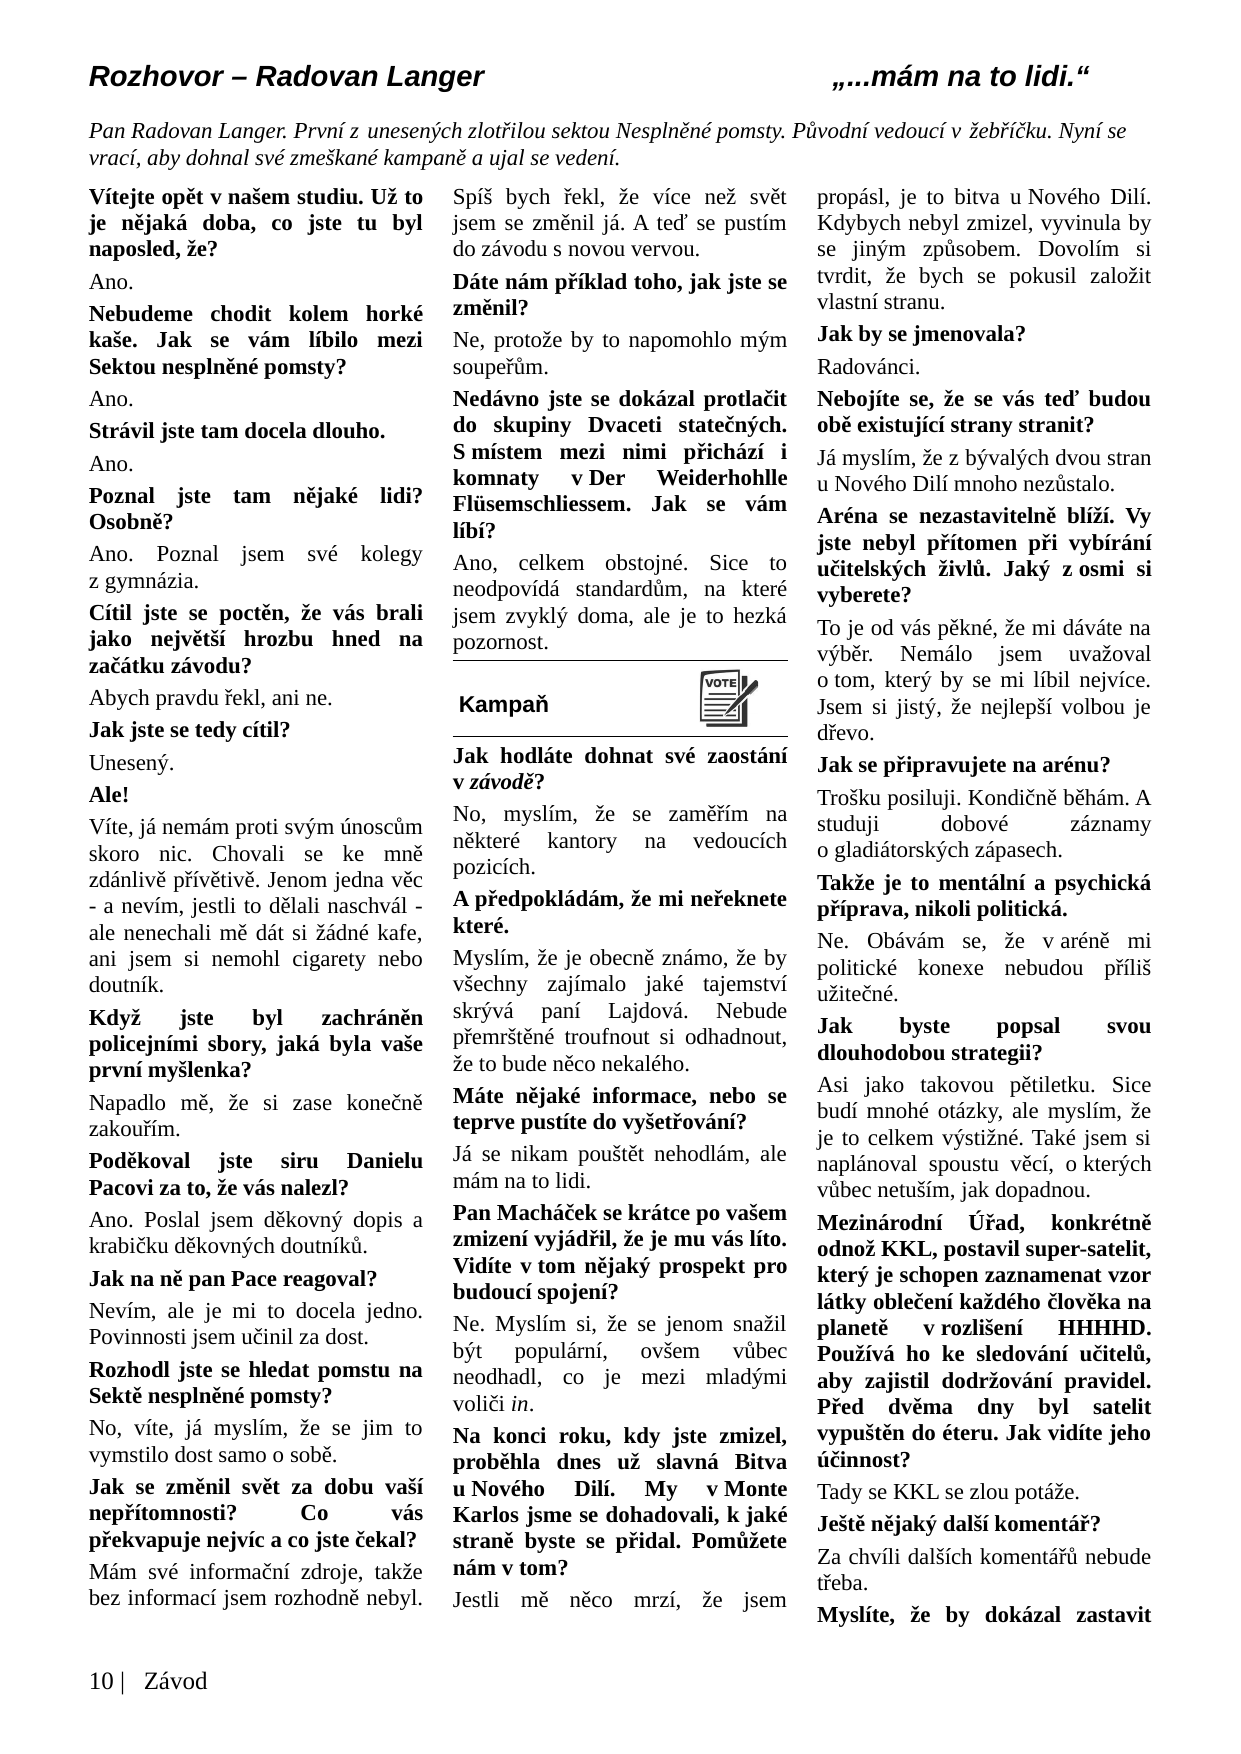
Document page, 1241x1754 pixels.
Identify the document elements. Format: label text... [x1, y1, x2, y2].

text Ne. Obávám se, že v aréně mi politické konexe nebudou příliš užitečné. [817, 927, 1152, 1006]
text Já se nikam pouštět nehodlám, ale mám na to lidi. [453, 1141, 787, 1193]
text Napadlo mě, že si zase konečně zakouřím. [88, 1089, 423, 1141]
text Radovánci. [817, 353, 1152, 379]
text Trošku posiluji. Kondičně běhám. A studuji dobové záznamy o gladiátorských zápasech. [817, 784, 1152, 863]
text No, víte, já myslím, že se jim to vymstilo dost samo o sobě. [88, 1414, 423, 1467]
table_header Kampaň [453, 661, 787, 736]
text Dáte nám příklad toho, jak jste se změnil? [453, 268, 787, 320]
text Já myslím, že z bývalých dvou stran u Nového Dilí mnoho nezůstalo. [817, 444, 1152, 496]
text Ano. [88, 268, 423, 294]
text Nebudeme chodit kolem horké kaše. Jak se vám líbilo mezi Sektou nesplněné pomsty? [88, 300, 423, 379]
text Jak by se jmenovala? [817, 320, 1152, 347]
text Asi jako takovou pětiletku. Sice budí mnohé otázky, ale myslím, že je to celkem výstižné. Také jsem si naplánoval spoustu věcí, o kterých vůbec netuším, jak dopadnou. [817, 1071, 1152, 1203]
text Spíš bych řekl, že více než svět jsem se změnil já. A teď se pustím do závodu s novou vervou. [453, 183, 787, 262]
text Myslíte, že by dokázal zastavit [817, 1601, 1152, 1628]
text A předpokládám, že mi neřeknete které. [453, 886, 787, 938]
text Rozhodl jste se hledat pomstu na Sektě nesplněné pomsty? [88, 1356, 423, 1408]
text Pan Radovan Langer. První z unesených zlotřilou sektou Nesplněné pomsty. Původní vedoucí v žebříčku. Nyní se vrací, aby dohnal své zmeškané kampaně a ujal se vedení. [88, 117, 1152, 170]
text Mezinárodní Úřad, konkrétně odnož KKL, postavil super-satelit, který je schopen zaznamenat vzor látky oblečení každého člověka na planetě v rozlišení HHHHD. Používá ho ke sledování učitelů, aby zajistil dodržování pravidel. Před dvěma dny byl satelit vypuštěn do éteru. Jak vidíte jeho účinnost? [817, 1209, 1152, 1472]
text Máte nějaké informace, nebo se teprve pustíte do vyšetřování? [453, 1082, 787, 1134]
text Poznal jste tam nějaké lidi? Osobně? [88, 482, 423, 534]
text Když jste byl zachráněn policejními sbory, jaká byla vaše první myšlenka? [88, 1004, 423, 1083]
text Ano. [88, 449, 423, 476]
text Tady se KKL se zlou potáže. [817, 1478, 1152, 1504]
subtitle Rozhovor – Radovan Langer „...mám na to lidi.“ [88, 59, 1152, 93]
text Poděkoval jste siru Danielu Pacovi za to, že vás nalezl? [88, 1147, 423, 1200]
text Jak se připravujete na arénu? [817, 751, 1152, 778]
text Vítejte opět v našem studiu. Už to je nějaká doba, co jste tu byl naposled, že? [88, 183, 423, 262]
text Víte, já nemám proti svým únoscům skoro nic. Chovali se ke mně zdánlivě přívětivě. Jenom jedna věc - a nevím, jestli to dělali naschvál - ale nenechali mě dát si žádné kafe, ani jsem si nemohl cigarety nebo doutník. [88, 813, 423, 998]
text Za chvíli dalších komentářů nebude třeba. [817, 1543, 1152, 1595]
text Aréna se nezastavitelně blíží. Vy jste nebyl přítomen při vybírání učitelských živlů. Jaký z osmi si vyberete? [817, 502, 1152, 608]
text Mám své informační zdroje, takže bez informací jsem rozhodně nebyl. [88, 1558, 423, 1611]
text Ano. Poslal jsem děkovný dopis a krabičku děkovných doutníků. [88, 1206, 423, 1259]
picture [699, 668, 759, 728]
text Jak jste se tedy cítil? [88, 716, 423, 743]
text Jestli mě něco mrzí, že jsem [453, 1586, 787, 1612]
text Ne. Myslím si, že se jenom snažil být populární, ovšem vůbec neodhadl, co je mezi mladými voliči in. [453, 1311, 787, 1416]
text Takže je to mentální a psychická příprava, nikoli politická. [817, 869, 1152, 921]
text Unesený. [88, 749, 423, 775]
text Strávil jste tam docela dlouho. [88, 417, 423, 444]
text propásl, je to bitva u Nového Dilí. Kdybych nebyl zmizel, vyvinula by se jiným způsobem. Dovolím si tvrdit, že bych se pokusil založit vlastní stranu. [817, 183, 1152, 314]
text No, myslím, že se zaměřím na některé kantory na vedoucích pozicích. [453, 801, 787, 879]
text Nedávno jste se dokázal protlačit do skupiny Dvaceti statečných. S místem mezi nimi přichází i komnaty v Der Weiderhohlle Flüsemschliessem. Jak se vám líbí? [453, 385, 787, 543]
text Nebojíte se, že se vás teď budou obě existující strany stranit? [817, 385, 1152, 438]
text Na konci roku, kdy jste zmizel, proběhla dnes už slavná Bitva u Nového Dilí. My v Monte Karlos jsme se dohadovali, k jaké straně byste se přidal. Pomůžete nám v tom? [453, 1422, 787, 1580]
text Jak na ně pan Pace reagoval? [88, 1265, 423, 1291]
text Myslím, že je obecně známo, že by všechny zajímalo jaké tajemství skrývá paní Lajdová. Nebude přemrštěné troufnout si odhadnout, že to bude něco nekalého. [453, 944, 787, 1076]
text Ano. Poznal jsem své kolegy z gymnázia. [88, 541, 423, 593]
text Nevím, ale je mi to docela jedno. Povinnosti jsem učinil za dost. [88, 1297, 423, 1350]
text Jak hodláte dohnat své zaostání v závodě? [453, 742, 787, 794]
text Cítil jste se poctěn, že vás brali jako největší hrozbu hned na začátku závodu? [88, 599, 423, 678]
text Ještě nějaký další komentář? [817, 1510, 1152, 1537]
text Ano. [88, 385, 423, 411]
text Pan Macháček se krátce po vašem zmizení vyjádřil, že je mu vás líto. Vidíte v tom nějaký prospekt pro budoucí spojení? [453, 1199, 787, 1304]
text Ano, celkem obstojné. Sice to neodpovídá standardům, na které jsem zvyklý doma, ale je to hezká pozornost. [453, 549, 787, 654]
text Jak byste popsal svou dlouhodobou strategii? [817, 1012, 1152, 1065]
text Jak se změnil svět za dobu vaší nepřítomnosti? Co vás překvapuje nejvíc a co jste čekal? [88, 1473, 423, 1552]
text Ale! [88, 781, 423, 807]
text Abych pravdu řekl, ani ne. [88, 684, 423, 711]
text Ne, protože by to napomohlo mým soupeřům. [453, 326, 787, 379]
text To je od vás pěkné, že mi dáváte na výběr. Nemálo jsem uvažoval o tom, který by se mi líbil nejvíce. Jsem si jistý, že nejlepší volbou je dřevo. [817, 614, 1152, 745]
